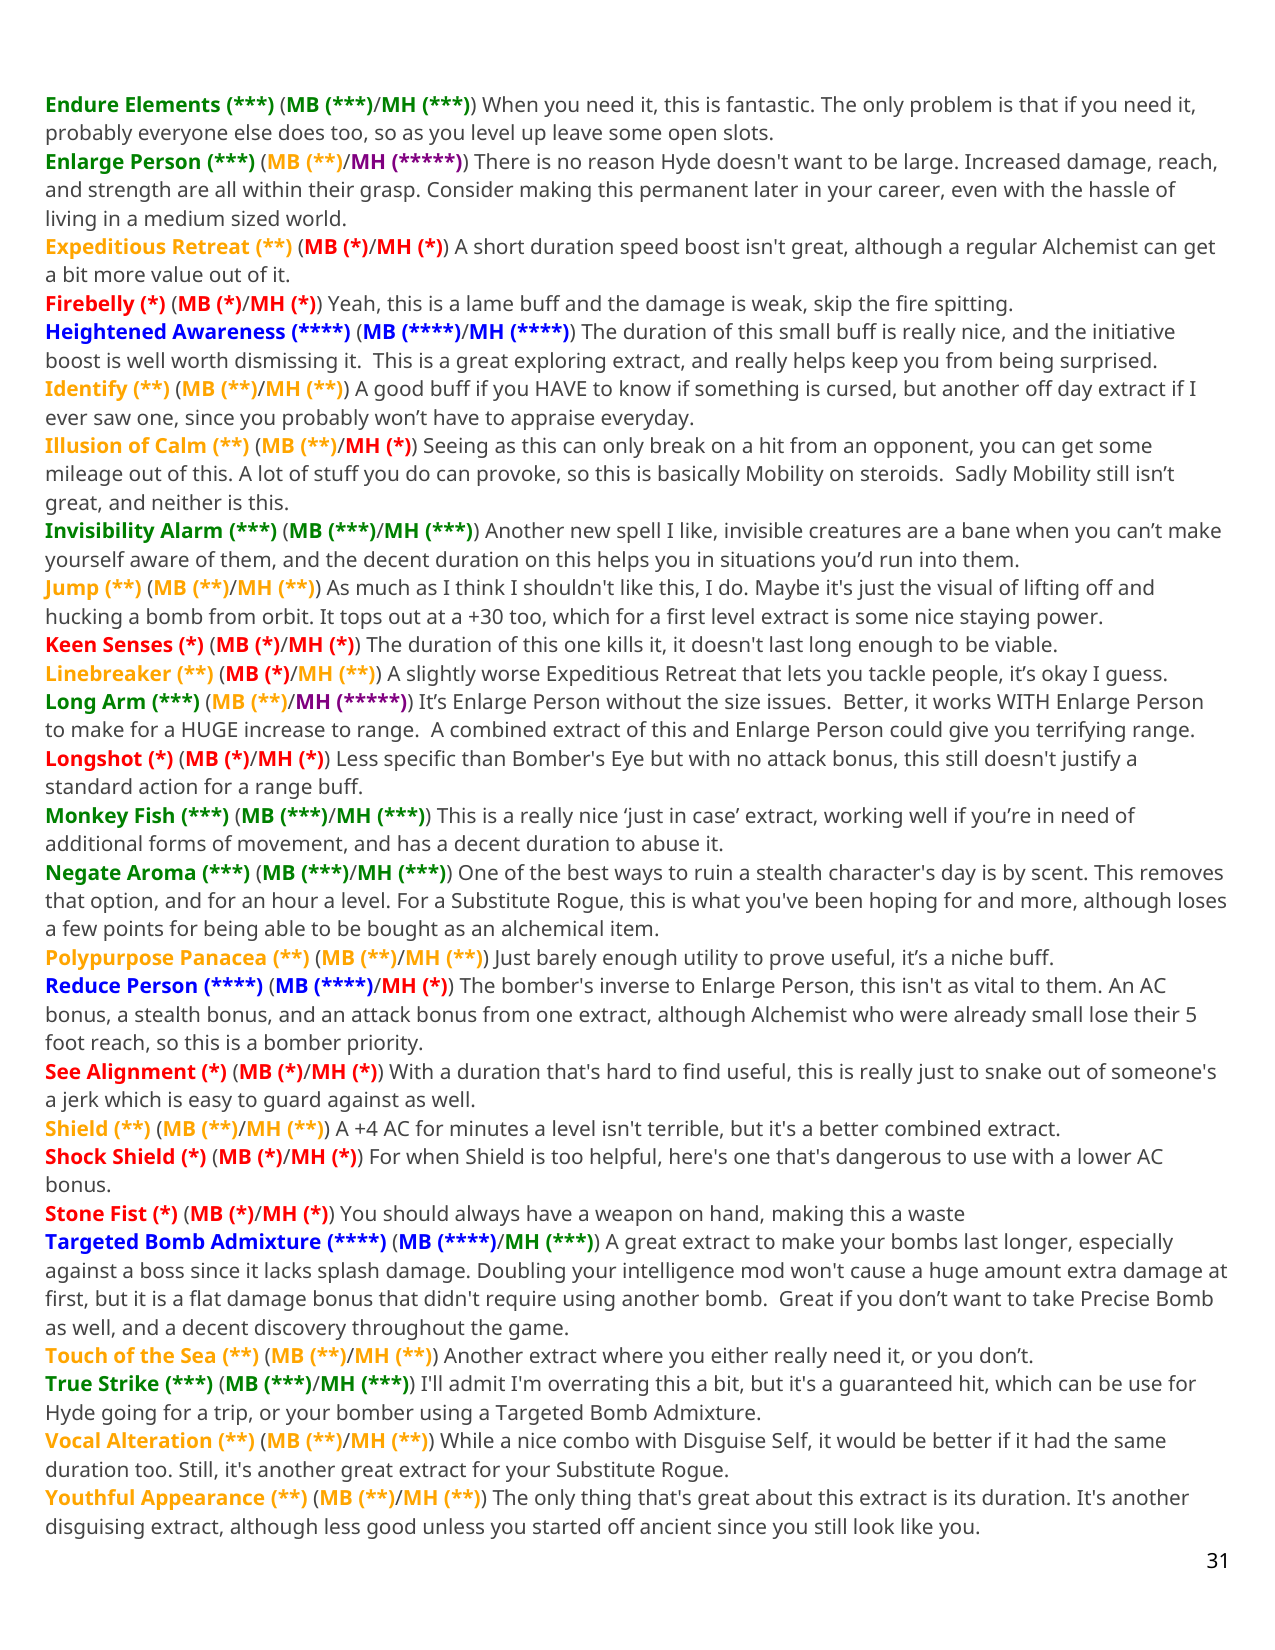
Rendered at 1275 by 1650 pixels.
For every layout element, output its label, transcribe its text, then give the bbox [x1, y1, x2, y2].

text Jump (**) (MB (**)/MH (**)) As much as I think I shouldn't like this, I do. Maybe it's just the visual of lifting off and hucking a bomb from orbit. It tops out at a +30 too, which for a first level extract is some nice staying power. [45, 573, 1230, 630]
text Endure Elements (***) (MB (***)/MH (***)) When you need it, this is fantastic. The only problem is that if you need it, probably everyone else does too, so as you level up leave some open slots. [45, 90, 1230, 147]
text True Strike (***) (MB (***)/MH (***)) I'll admit I'm overrating this a bit, but it's a guaranteed hit, which can be use for Hyde going for a trip, or your bomber using a Targeted Bomb Admixture. [45, 1369, 1230, 1426]
text Linebreaker (**) (MB (*)/MH (**)) A slightly worse Expeditious Retreat that lets you tackle people, it’s okay I guess. [45, 659, 1230, 687]
text Enlarge Person (***) (MB (**)/MH (*****)) There is no reason Hyde doesn't want to be large. Increased damage, reach, and strength are all within their grasp. Consider making this permanent later in your career, even with the hassle of living in a medium sized world. [45, 147, 1230, 232]
text Targeted Bomb Admixture (****) (MB (****)/MH (***)) A great extract to make your bombs last longer, especially against a boss since it lacks splash damage. Doubling your intelligence mod won't cause a huge amount extra damage at first, but it is a flat damage bonus that didn't require using another bomb. Great if you don’t want to take Precise Bomb as well, and a decent discovery throughout the game. [45, 1227, 1230, 1341]
text Identify (**) (MB (**)/MH (**)) A good buff if you HAVE to know if something is cursed, but another off day extract if I ever saw one, since you probably won’t have to appraise everyday. [45, 374, 1230, 431]
text Long Arm (***) (MB (**)/MH (*****)) It’s Enlarge Person without the size issues. Better, it works WITH Enlarge Person to make for a HUGE increase to range. A combined extract of this and Enlarge Person could give you terrifying range. [45, 687, 1230, 744]
text Negate Aroma (***) (MB (***)/MH (***)) One of the best ways to ruin a stealth character's day is by scent. This removes that option, and for an hour a level. For a Substitute Rogue, this is what you've been hoping for and more, although loses a few points for being able to be bought as an alchemical item. [45, 858, 1230, 943]
text Touch of the Sea (**) (MB (**)/MH (**)) Another extract where you either really need it, or you don’t. [45, 1341, 1230, 1369]
text Shock Shield (*) (MB (*)/MH (*)) For when Shield is too helpful, here's one that's dangerous to use with a lower AC bonus. [45, 1142, 1230, 1199]
text Invisibility Alarm (***) (MB (***)/MH (***)) Another new spell I like, invisible creatures are a bane when you can’t make yourself aware of them, and the decent duration on this helps you in situations you’d run into them. [45, 516, 1230, 573]
text Reduce Person (****) (MB (****)/MH (*)) The bomber's inverse to Enlarge Person, this isn't as vital to them. An AC bonus, a stealth bonus, and an attack bonus from one extract, although Alchemist who were already small lose their 5 foot reach, so this is a bomber priority. [45, 971, 1230, 1057]
text Youthful Appearance (**) (MB (**)/MH (**)) The only thing that's great about this extract is its duration. It's another disguising extract, although less good unless you started off ancient since you still look like you. [45, 1483, 1230, 1540]
text Expeditious Retreat (**) (MB (*)/MH (*)) A short duration speed boost isn't great, although a regular Alchemist can get a bit more value out of it. [45, 232, 1230, 289]
text Illusion of Calm (**) (MB (**)/MH (*)) Seeing as this can only break on a hit from an opponent, you can get some mileage out of this. A lot of stuff you do can provoke, so this is basically Mobility on steroids. Sadly Mobility still isn’t great, and neither is this. [45, 431, 1230, 516]
text Keen Senses (*) (MB (*)/MH (*)) The duration of this one kills it, it doesn't last long enough to be viable. [45, 630, 1230, 659]
text Stone Fist (*) (MB (*)/MH (*)) You should always have a weapon on hand, making this a waste [45, 1199, 1230, 1227]
text Shield (**) (MB (**)/MH (**)) A +4 AC for minutes a level isn't terrible, but it's a better combined extract. [45, 1114, 1230, 1142]
text See Alignment (*) (MB (*)/MH (*)) With a duration that's hard to find useful, this is really just to snake out of someone's a jerk which is easy to guard against as well. [45, 1057, 1230, 1114]
text Polypurpose Panacea (**) (MB (**)/MH (**)) Just barely enough utility to prove useful, it’s a niche buff. [45, 943, 1230, 971]
text Firebelly (*) (MB (*)/MH (*)) Yeah, this is a lame buff and the damage is weak, skip the fire spitting. [45, 289, 1230, 317]
text Longshot (*) (MB (*)/MH (*)) Less specific than Bomber's Eye but with no attack bonus, this still doesn't justify a standard action for a range buff. [45, 744, 1230, 801]
text Heightened Awareness (****) (MB (****)/MH (****)) The duration of this small buff is really nice, and the initiative boost is well worth dismissing it. This is a great exploring extract, and really helps keep you from being surprised. [45, 317, 1230, 374]
text Monkey Fish (***) (MB (***)/MH (***)) This is a really nice ‘just in case’ extract, working well if you’re in need of additional forms of movement, and has a decent duration to abuse it. [45, 801, 1230, 858]
text Vocal Alteration (**) (MB (**)/MH (**)) While a nice combo with Disguise Self, it would be better if it had the same duration too. Still, it's another great extract for your Substitute Rogue. [45, 1426, 1230, 1483]
